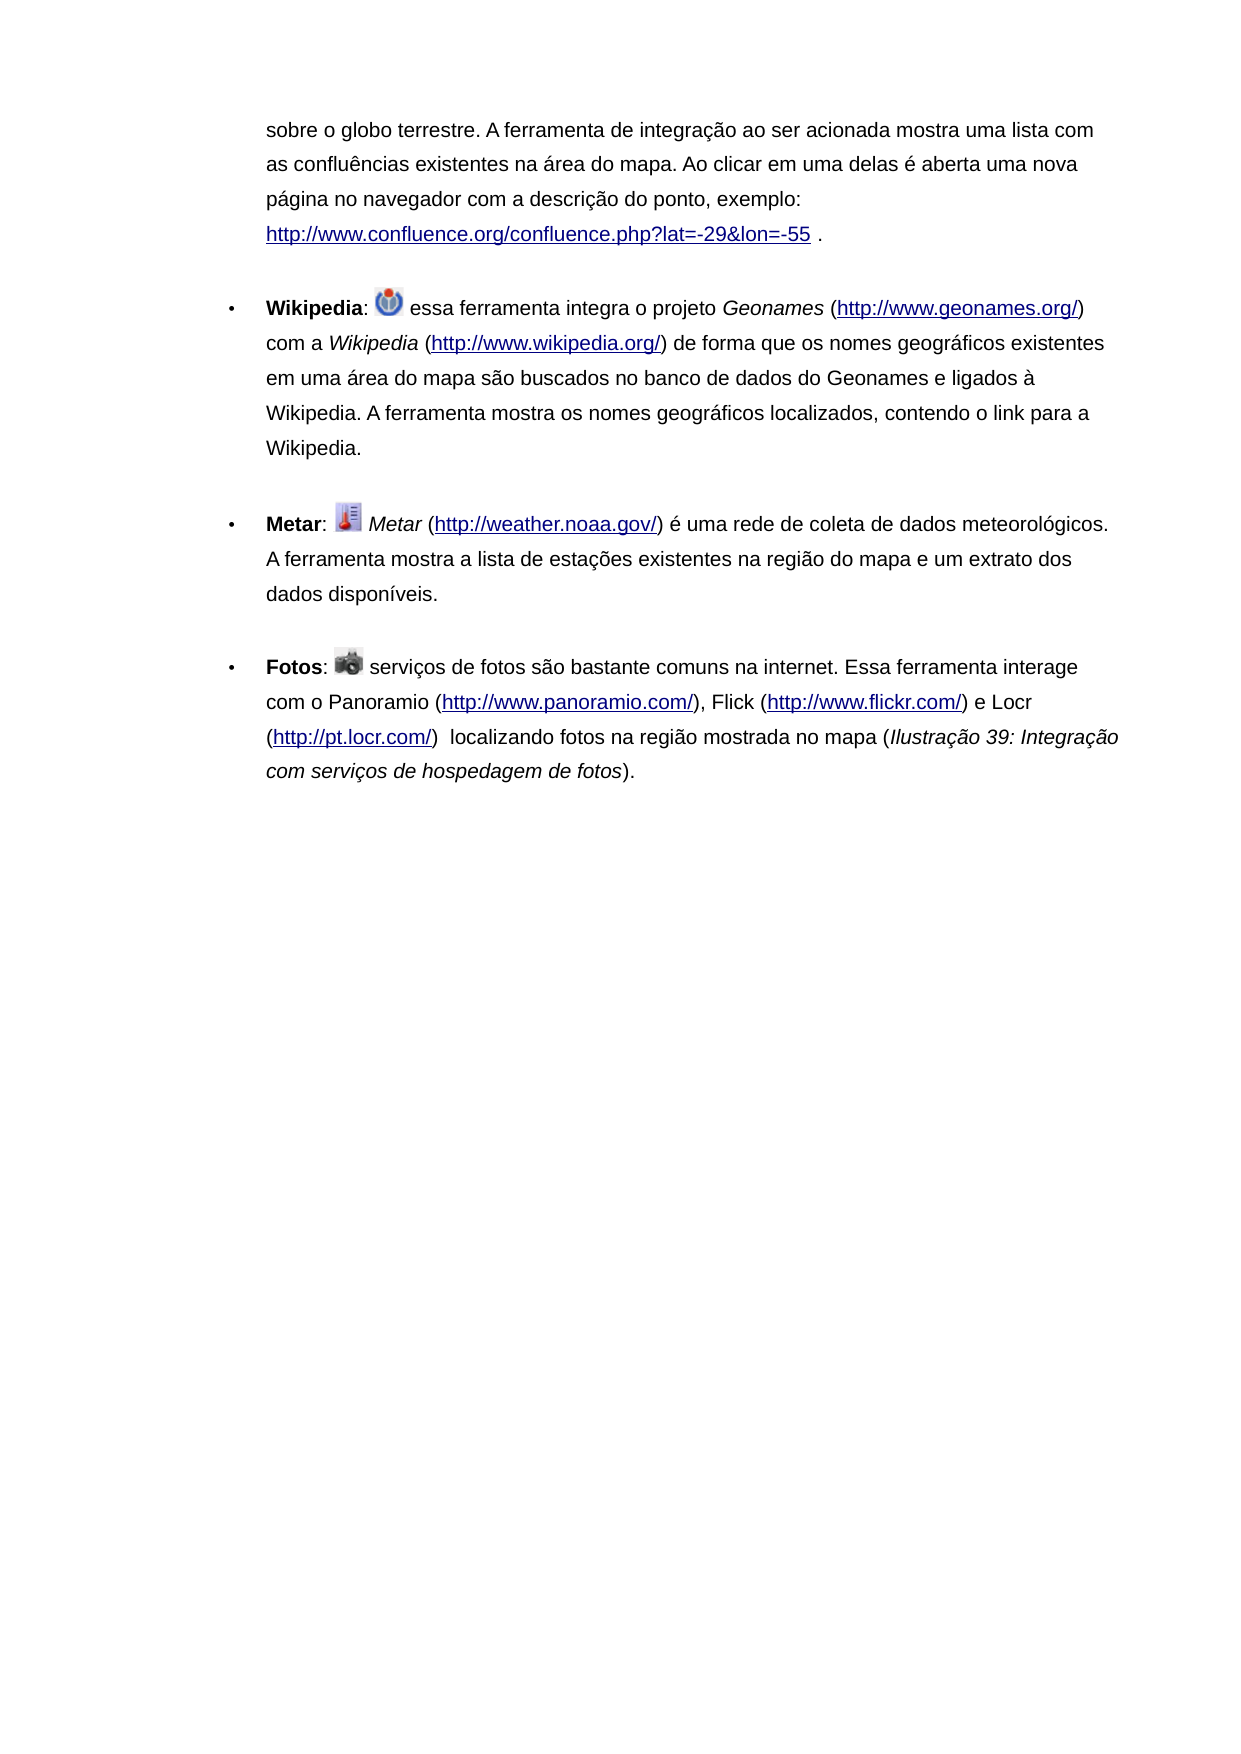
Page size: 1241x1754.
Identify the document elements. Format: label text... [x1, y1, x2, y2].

list sobre o globo terrestre. A ferramenta de integração ao ser acionada mostra uma lista com as confluências existentes na área do mapa. Ao clicar em uma delas é aberta uma nova página no navegador com a descrição do ponto, exemplo: http://www.confluence.org/confluence.php?lat=-29&lon=-55 . [228, 118, 1122, 246]
picture [374, 287, 404, 316]
list Fotos: serviços de fotos são bastante comuns na internet. Essa ferramenta interage com o Panoramio (http://www.panoramio.com/), Flick (http://www.flickr.com/) e Locr (http://pt.locr.com/) localizando fotos na região mostrada no mapa (Ilustração 39: Integração com serviços de hospedagem de fotos). [228, 647, 1122, 783]
list Wikipedia: essa ferramenta integra o projeto Geonames (http://www.geonames.org/) com a Wikipedia (http://www.wikipedia.org/) de forma que os nomes geográficos existentes em uma área do mapa são buscados no banco de dados do Geonames e ligados à Wikipedia. A ferramenta mostra os nomes geográficos localizados, contendo o link para a Wikipedia. [228, 287, 1122, 459]
picture [334, 647, 364, 675]
list Metar: Metar (http://weather.noaa.gov/) é uma rede de coleta de dados meteorológicos. A ferramenta mostra a lista de estações existentes na região do mapa e um extrato dos dados disponíveis. [228, 501, 1122, 606]
picture [333, 501, 363, 532]
